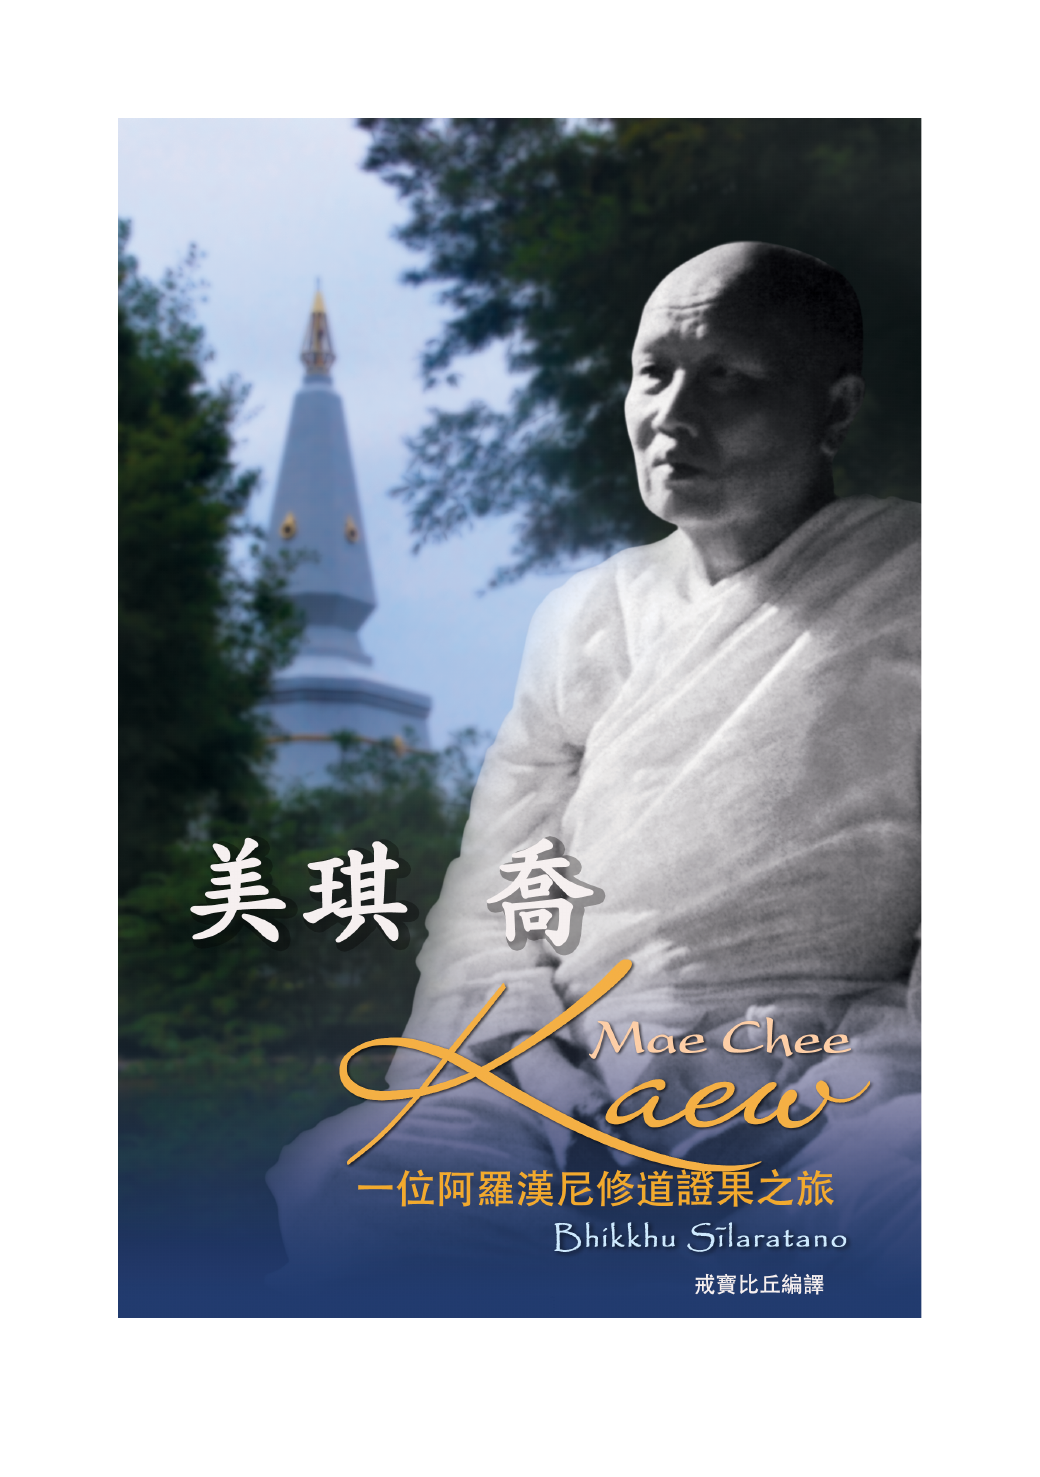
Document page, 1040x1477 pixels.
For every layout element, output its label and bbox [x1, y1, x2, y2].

picture [118, 118, 922, 1318]
